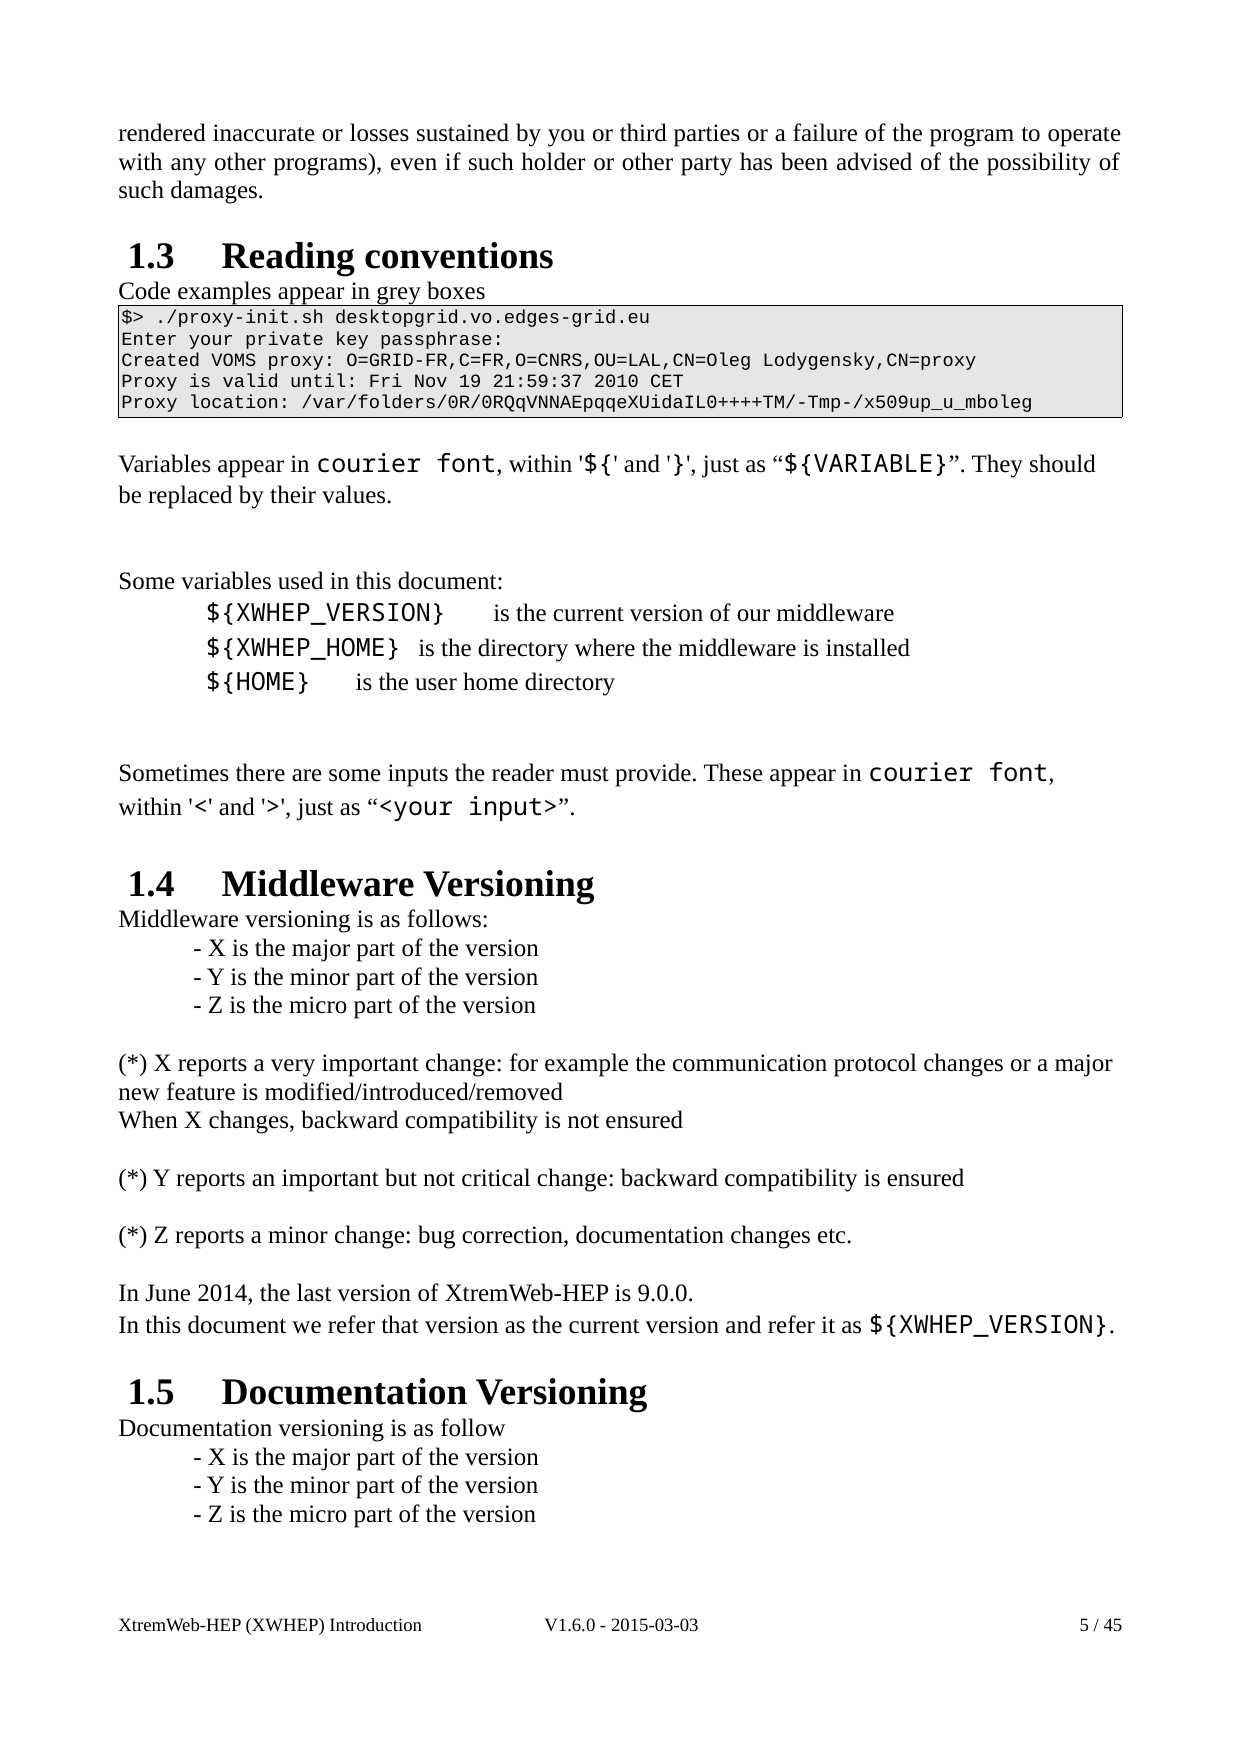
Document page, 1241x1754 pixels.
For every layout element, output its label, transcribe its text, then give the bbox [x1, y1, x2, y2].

subtitle Reading conventions [118, 233, 1122, 276]
subtitle Middleware Versioning [118, 861, 1122, 904]
text (*) Y reports an important but not critical change: backward compatibility is ensured [118, 1163, 1122, 1192]
text (*) X reports a very important change: for example the communication protocol changes or a major new feature is modified/introduced/removed [118, 1048, 1122, 1106]
text ${XWHEP_HOME} is the directory where the middleware is installed [206, 629, 1122, 663]
text - Z is the micro part of the version [118, 1499, 1122, 1528]
text - Z is the micro part of the version [118, 991, 1122, 1019]
text Middleware versioning is as follows: [118, 904, 1122, 933]
text Sometimes there are some inputs the reader must provide. These appear in courier font, within '<' and '>', just as “<your input>”. [118, 755, 1122, 823]
text Code examples appear in grey boxes [118, 276, 1122, 305]
text Documentation versioning is as follow [118, 1413, 1122, 1442]
text Proxy location: /var/folders/0R/0RQqVNNAEpqqeXUidaIL0++++TM/-Tmp-/x509up_u_mboleg [119, 390, 1122, 417]
text - X is the major part of the version [118, 933, 1122, 962]
text $> ./proxy-init.sh desktopgrid.vo.edges-grid.eu [119, 306, 1122, 326]
text Some variables used in this document: [118, 566, 1122, 595]
text Enter your private key passphrase: [119, 326, 1122, 347]
text RENDERED INACCURATE OR LOSSES SUSTAINED BY YOU OR THIRD PARTIES OR A FAILURE OF THE PROGRAM TO OPERATE WITH ANY OTHER PROGRAMS), EVEN IF SUCH HOLDER OR OTHER PARTY HAS BEEN ADVISED OF THE POSSIBILITY OF SUCH DAMAGES. [118, 118, 1122, 204]
text ${HOME} is the user home directory [206, 663, 1122, 697]
text In June 2014, the last version of XtremWeb-HEP is 9.0.0. [118, 1278, 1122, 1307]
text - Y is the minor part of the version [118, 962, 1122, 991]
text - X is the major part of the version [118, 1442, 1122, 1470]
text Proxy is valid until: Fri Nov 19 21:59:37 2010 CET [119, 369, 1122, 390]
text Variables appear in courier font, within '${' and '}', just as “${VARIABLE}”. They should be replaced by their values. [118, 446, 1122, 509]
text Created VOMS proxy: O=GRID-FR,C=FR,O=CNRS,OU=LAL,CN=Oleg Lodygensky,CN=proxy [119, 347, 1122, 369]
text (*) Z reports a minor change: bug correction, documentation changes etc. [118, 1221, 1122, 1249]
text When X changes, backward compatibility is not ensured [118, 1106, 1122, 1134]
text In this document we refer that version as the current version and refer it as ${XWHEP_VERSION}. [118, 1307, 1122, 1341]
subtitle Documentation Versioning [118, 1370, 1122, 1413]
text - Y is the minor part of the version [118, 1470, 1122, 1499]
text ${XWHEP_VERSION} is the current version of our middleware [206, 595, 1122, 629]
